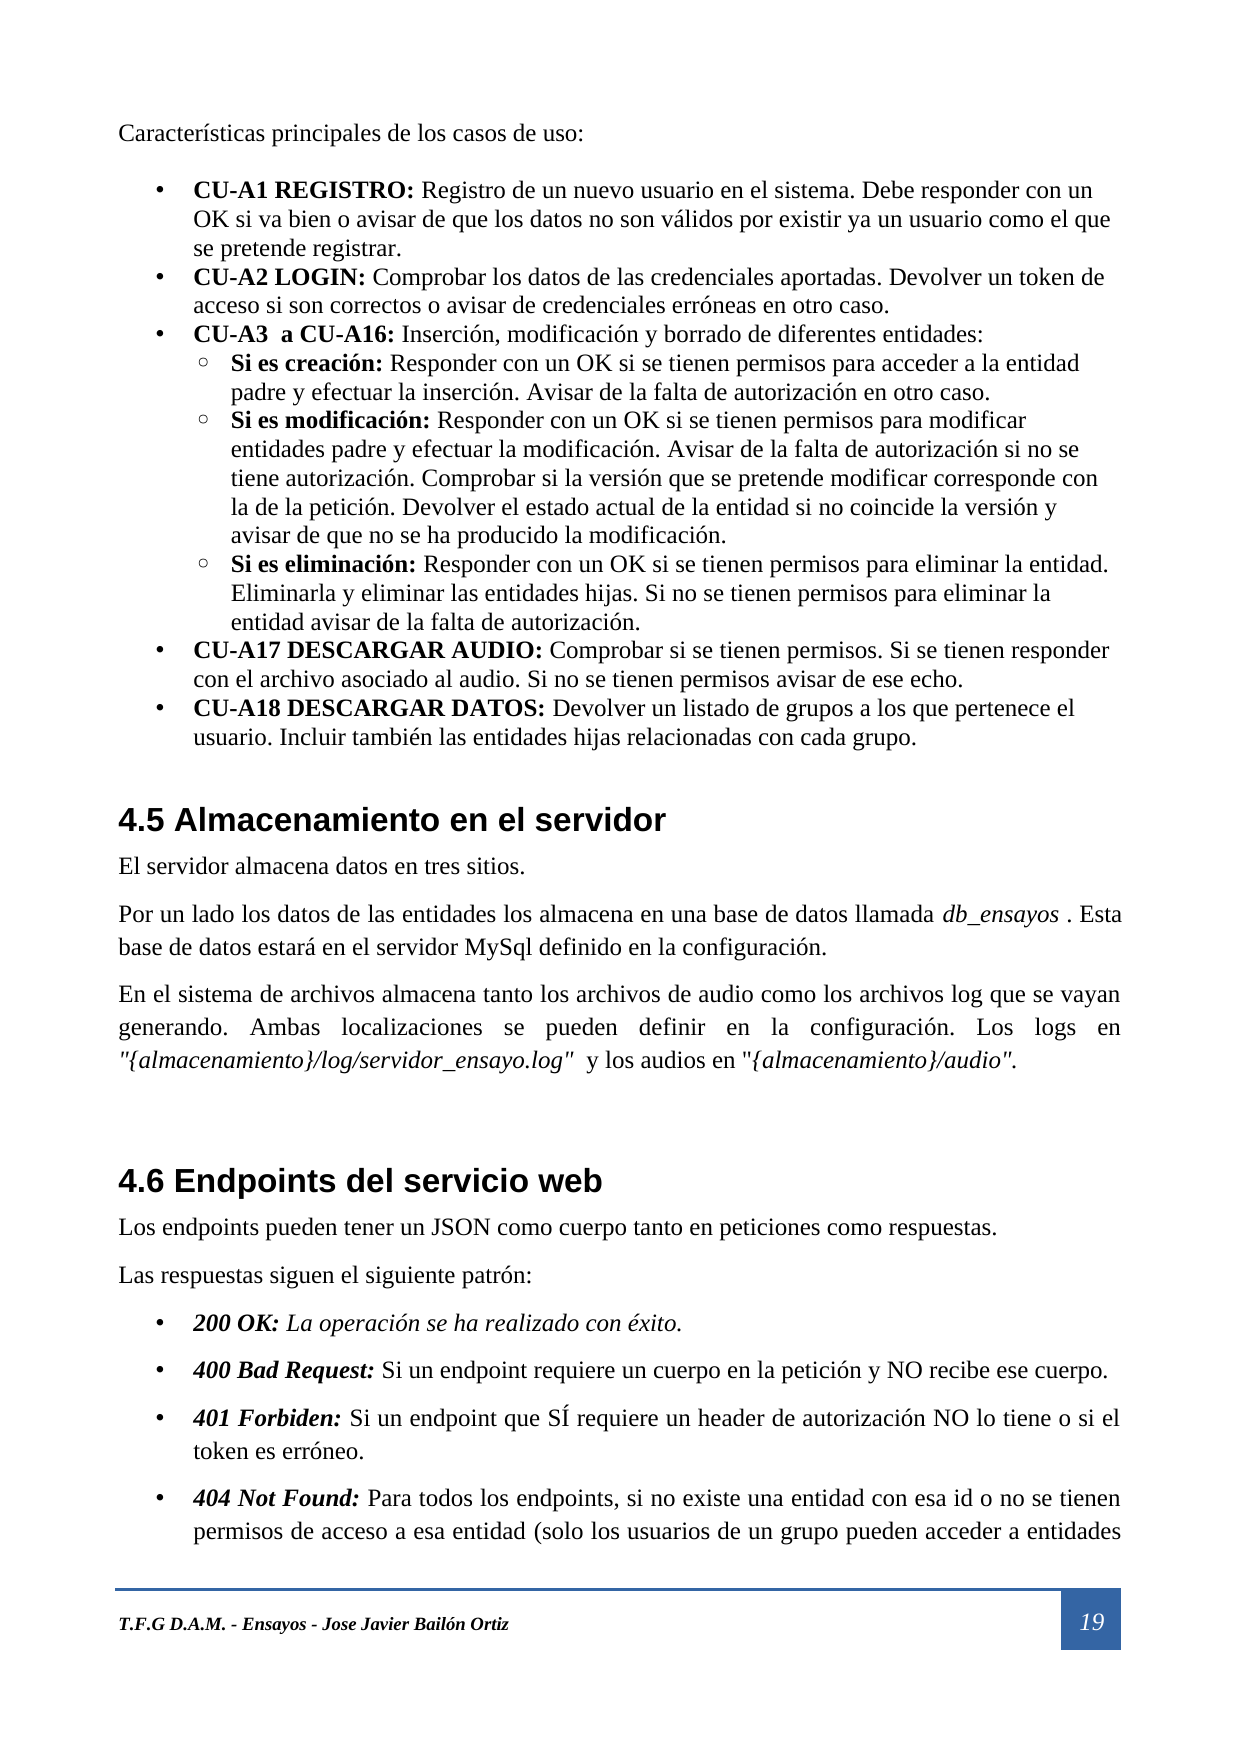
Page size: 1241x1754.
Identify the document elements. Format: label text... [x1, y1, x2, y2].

subtitle 4.5 Almacenamiento en el servidor [118, 800, 1122, 839]
list CU-A1 REGISTRO: Registro de un nuevo usuario en el sistema. Debe responder con un OK si va bien o avisar de que los datos no son válidos por existir ya un usuario como el que se pretende registrar. [156, 176, 1122, 262]
list CU-A17 DESCARGAR AUDIO: Comprobar si se tienen permisos. Si se tienen responder con el archivo asociado al audio. Si no se tienen permisos avisar de ese echo. [156, 636, 1122, 693]
list CU-A3 a CU-A16: Inserción, modificación y borrado de diferentes entidades: [156, 319, 1122, 348]
text En el sistema de archivos almacena tanto los archivos de audio como los archivos log que se vayan generando. Ambas localizaciones se pueden definir en la configuración. Los logs en "{almacenamiento}/log/servidor_ensayo.log" y los audios en "{almacenamiento}/audio". [118, 979, 1122, 1074]
list 200 OK: La operación se ha realizado con éxito. [156, 1308, 1122, 1336]
text Las respuestas siguen el siguiente patrón: [118, 1260, 1122, 1289]
list 404 Not Found: Para todos los endpoints, si no existe una entidad con esa id o no se tienen permisos de acceso a esa entidad (solo los usuarios de un grupo pueden acceder a entidades [156, 1483, 1122, 1545]
list Si es modificación: Responder con un OK si se tienen permisos para modificar entidades padre y efectuar la modificación. Avisar de la falta de autorización si no se tiene autorización. Comprobar si la versión que se pretende modificar corresponde con la de la petición. Devolver el estado actual de la entidad si no coincide la versión y avisar de que no se ha producido la modificación. [193, 406, 1122, 549]
list 401 Forbiden: Si un endpoint que SÍ requiere un header de autorización NO lo tiene o si el token es erróneo. [156, 1403, 1122, 1464]
text Por un lado los datos de las entidades los almacena en una base de datos llamada db_ensayos . Esta base de datos estará en el servidor MySql definido en la configuración. [118, 899, 1122, 961]
subtitle 4.6 Endpoints del servicio web [118, 1161, 1122, 1200]
text Los endpoints pueden tener un JSON como cuerpo tanto en peticiones como respuestas. [118, 1212, 1122, 1241]
text Características principales de los casos de uso: [118, 118, 1122, 147]
list 400 Bad Request: Si un endpoint requiere un cuerpo en la petición y NO recibe ese cuerpo. [156, 1355, 1122, 1384]
list CU-A2 LOGIN: Comprobar los datos de las credenciales aportadas. Devolver un token de acceso si son correctos o avisar de credenciales erróneas en otro caso. [156, 262, 1122, 319]
list Si es creación: Responder con un OK si se tienen permisos para acceder a la entidad padre y efectuar la inserción. Avisar de la falta de autorización en otro caso. [193, 348, 1122, 406]
list Si es eliminación: Responder con un OK si se tienen permisos para eliminar la entidad. Eliminarla y eliminar las entidades hijas. Si no se tienen permisos para eliminar la entidad avisar de la falta de autorización. [193, 549, 1122, 636]
text El servidor almacena datos en tres sitios. [118, 851, 1122, 880]
list CU-A18 DESCARGAR DATOS: Devolver un listado de grupos a los que pertenece el usuario. Incluir también las entidades hijas relacionadas con cada grupo. [156, 693, 1122, 751]
